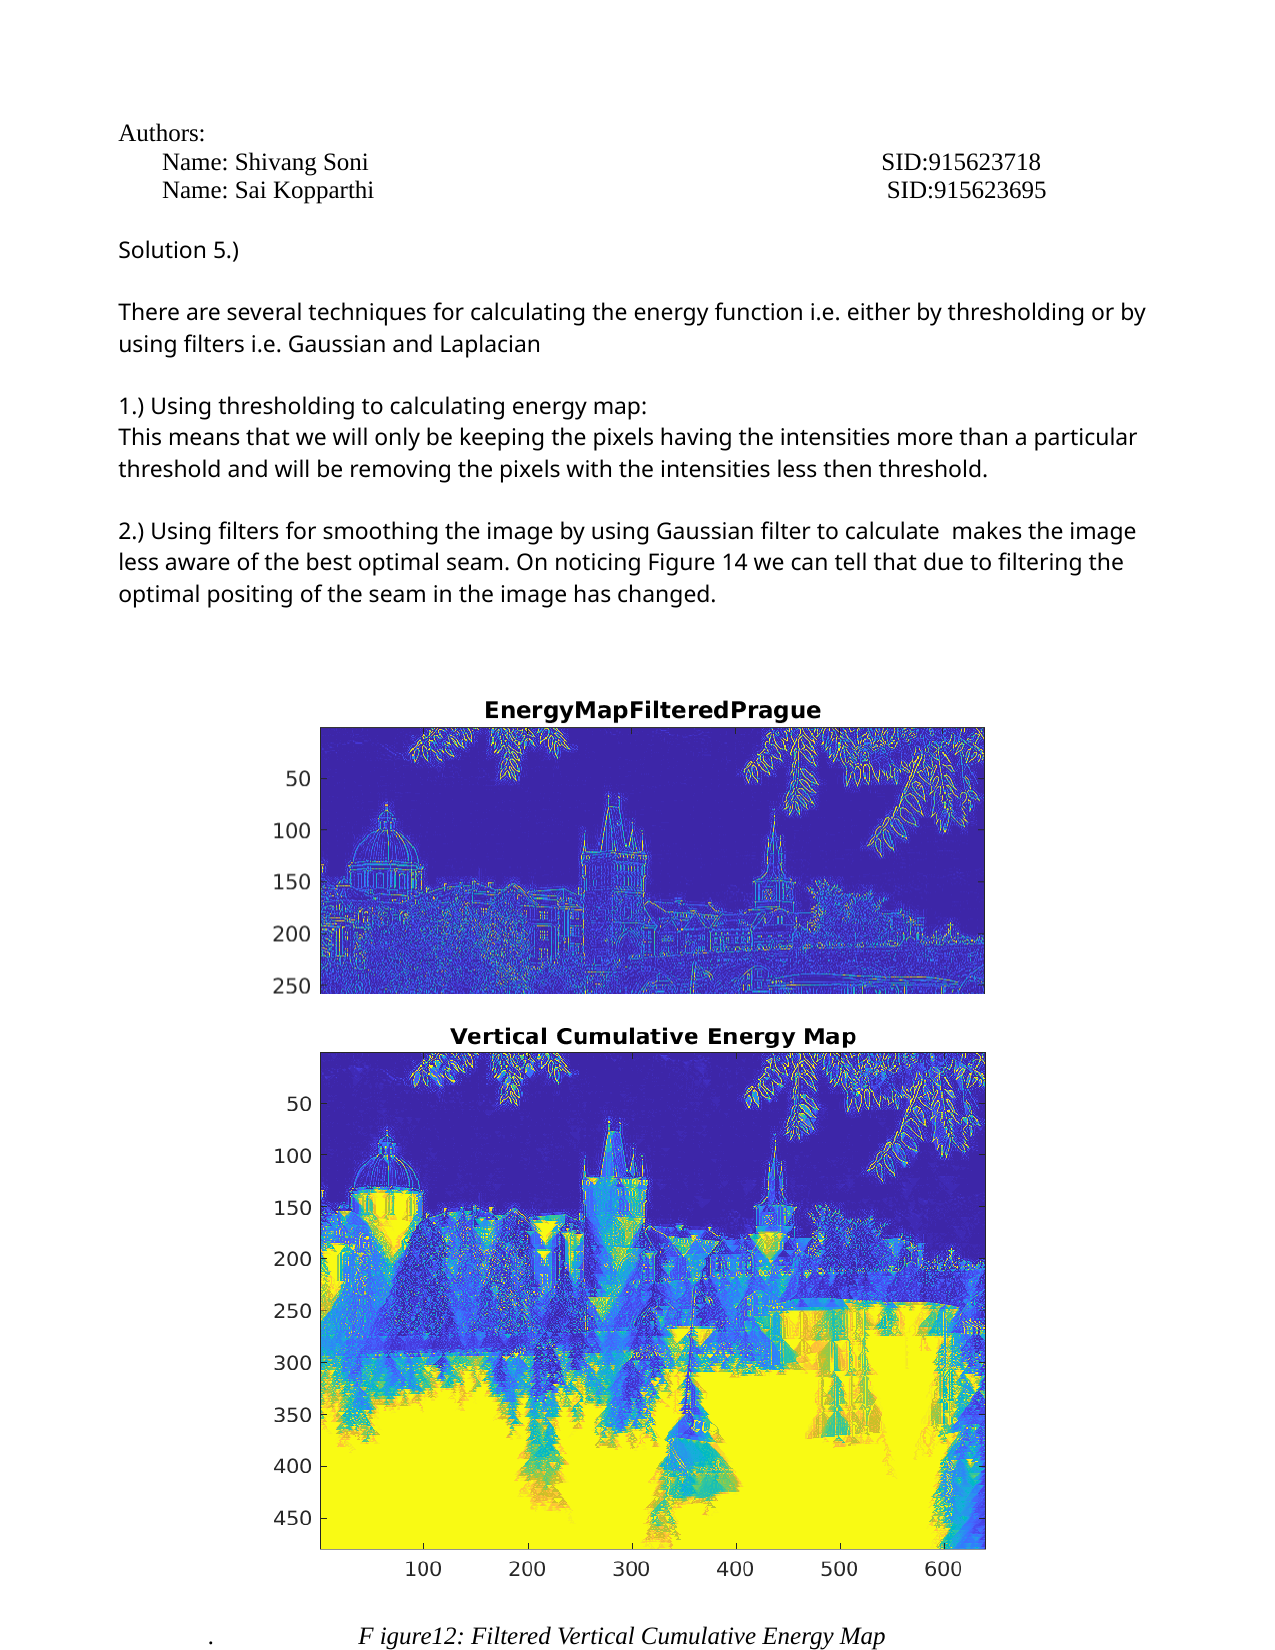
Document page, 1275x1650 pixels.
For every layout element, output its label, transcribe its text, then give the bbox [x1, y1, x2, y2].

text There are several techniques for calculating the energy function i.e. either by thresholding or by using filters i.e. Gaussian and Laplacian [118, 296, 1157, 359]
text Solution 5.) [118, 234, 1157, 265]
picture [208, 1006, 1067, 1616]
text Figure11 : Filtered Energy Map [208, 653, 1067, 681]
picture [208, 681, 1067, 994]
text 1.) Using thresholding to calculating energy map: [118, 390, 1157, 421]
text 2.) Using filters for smoothing the image by using Gaussian filter to calculate makes the image less aware of the best optimal seam. On noticing Figure 14 we can tell that due to filtering the optimal positing of the seam in the image has changed. [118, 515, 1157, 609]
text . F igure12: Filtered Vertical Cumulative Energy Map [208, 1616, 1067, 1650]
text This means that we will only be keeping the pixels having the intensities more than a particular threshold and will be removing the pixels with the intensities less then threshold. [118, 421, 1157, 484]
